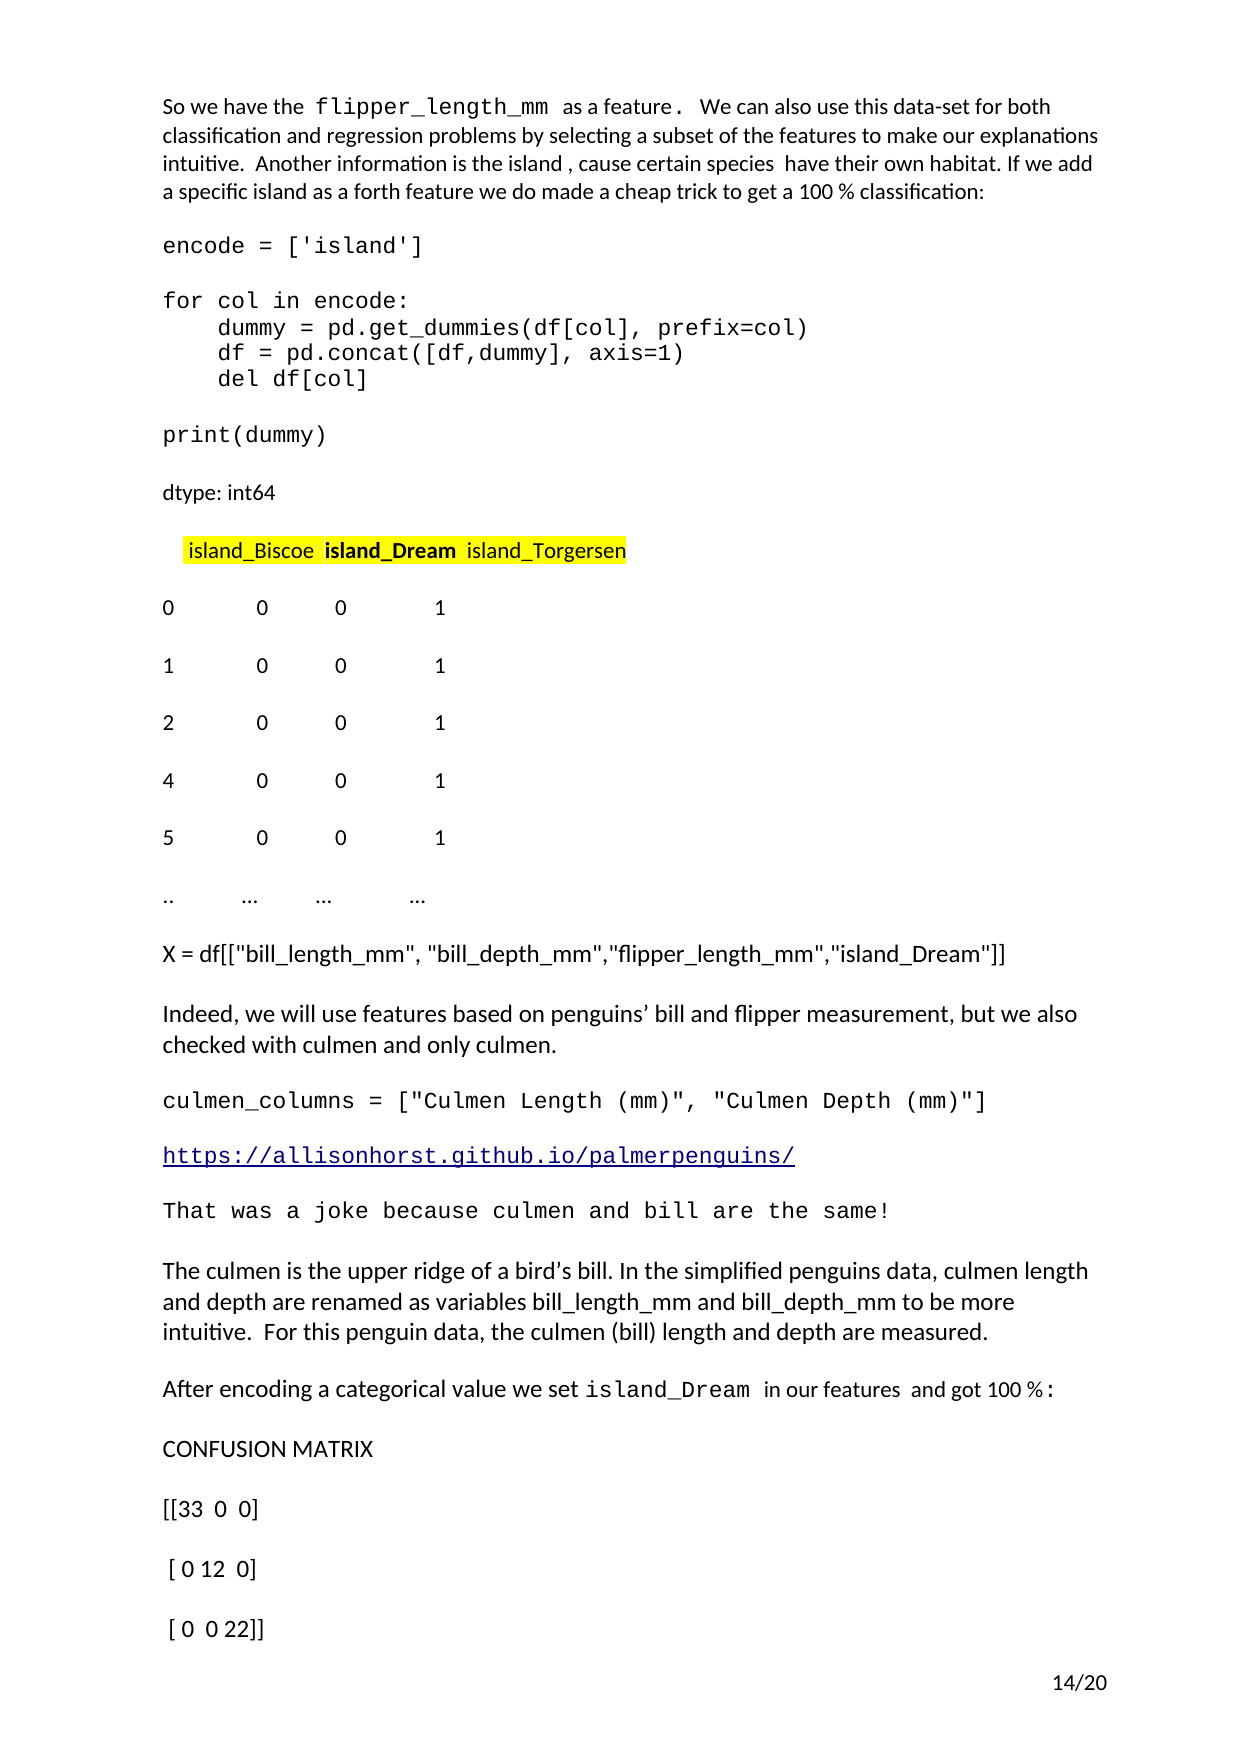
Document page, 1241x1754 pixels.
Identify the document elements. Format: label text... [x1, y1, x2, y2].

text 4 0 0 1 [162, 766, 1107, 794]
text After encoding a categorical value we set island_Dream in our features and got 100 %: [162, 1373, 1107, 1404]
text island_Biscoe island_Dream island_Torgersen [162, 536, 1107, 564]
text .. ... ... … [162, 881, 1107, 909]
text Indeed, we will use features based on penguins’ bill and flipper measurement, but we also checked with culmen and only culmen. [162, 998, 1107, 1059]
text 0 0 0 1 [162, 593, 1107, 622]
text 1 0 0 1 [162, 651, 1107, 679]
text for col in encode: dummy = pd.get_dummies(df[col], prefix=col) df = pd.concat([df,dummy], axis=1) del df[col] [162, 290, 1107, 394]
text 2 0 0 1 [162, 708, 1107, 737]
text print(dummy) [162, 423, 1107, 449]
text dtype: int64 [162, 478, 1107, 507]
text X = df[["bill_length_mm", "bill_depth_mm","flipper_length_mm","island_Dream"]] [162, 938, 1107, 969]
text That was a joke because culmen and bill are the same! [162, 1200, 1107, 1226]
text [[33 0 0] [162, 1493, 1107, 1524]
text So we have the flipper_length_mm as a feature. We can also use this data-set for both classification and regression problems by selecting a subset of the features to make our explanations intuitive. Another information is the island , cause certain species have their own habitat. If we add a specific island as a forth feature we do made a cheap trick to get a 100 % classification: [162, 92, 1107, 205]
text culmen_columns = ["Culmen Length (mm)", "Culmen Depth (mm)"] [162, 1089, 1107, 1115]
text The culmen is the upper ridge of a bird’s bill. In the simplified penguins data, culmen length and depth are renamed as variables bill_length_mm and bill_depth_mm to be more intuitive. For this penguin data, the culmen (bill) length and depth are measured. [162, 1255, 1107, 1347]
text https://allisonhorst.github.io/palmerpenguins/ [162, 1144, 1107, 1170]
text CONFUSION MATRIX [162, 1433, 1107, 1464]
text encode = ['island'] [162, 234, 1107, 260]
text [ 0 12 0] [162, 1553, 1107, 1584]
text 5 0 0 1 [162, 823, 1107, 852]
text [ 0 0 22]] [162, 1613, 1107, 1644]
